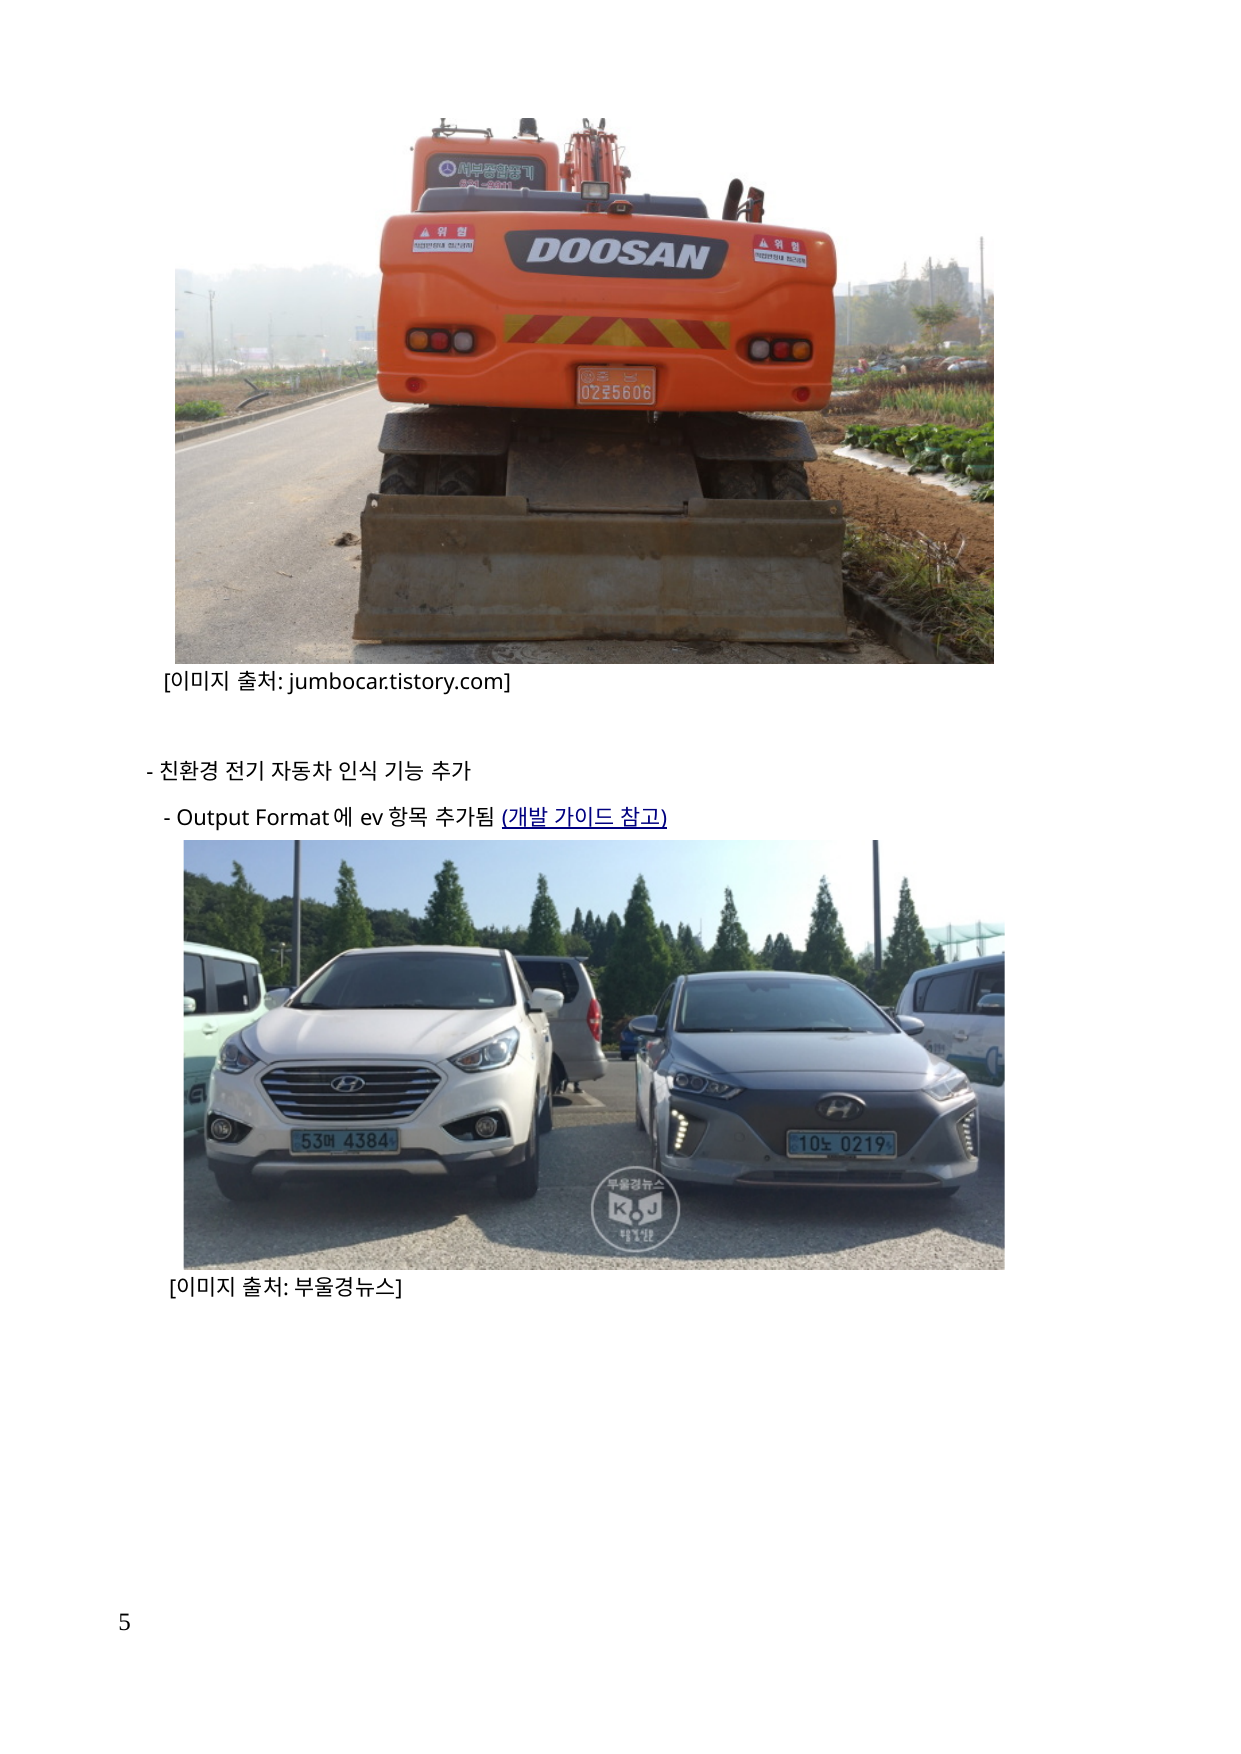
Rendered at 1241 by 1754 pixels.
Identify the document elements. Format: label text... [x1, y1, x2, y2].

picture [175, 118, 994, 664]
text - 친환경 전기 자동차 인식 기능 추가 [146, 754, 1122, 786]
picture [183, 840, 1005, 1270]
text - Output Format에 ev 항목 추가됨 (개발 가이드 참고) [146, 800, 1122, 832]
text [이미지 출처: 부울경뉴스] [146, 846, 1122, 1302]
text [이미지 출처: jumbocar.tistory.com] [146, 118, 1122, 696]
